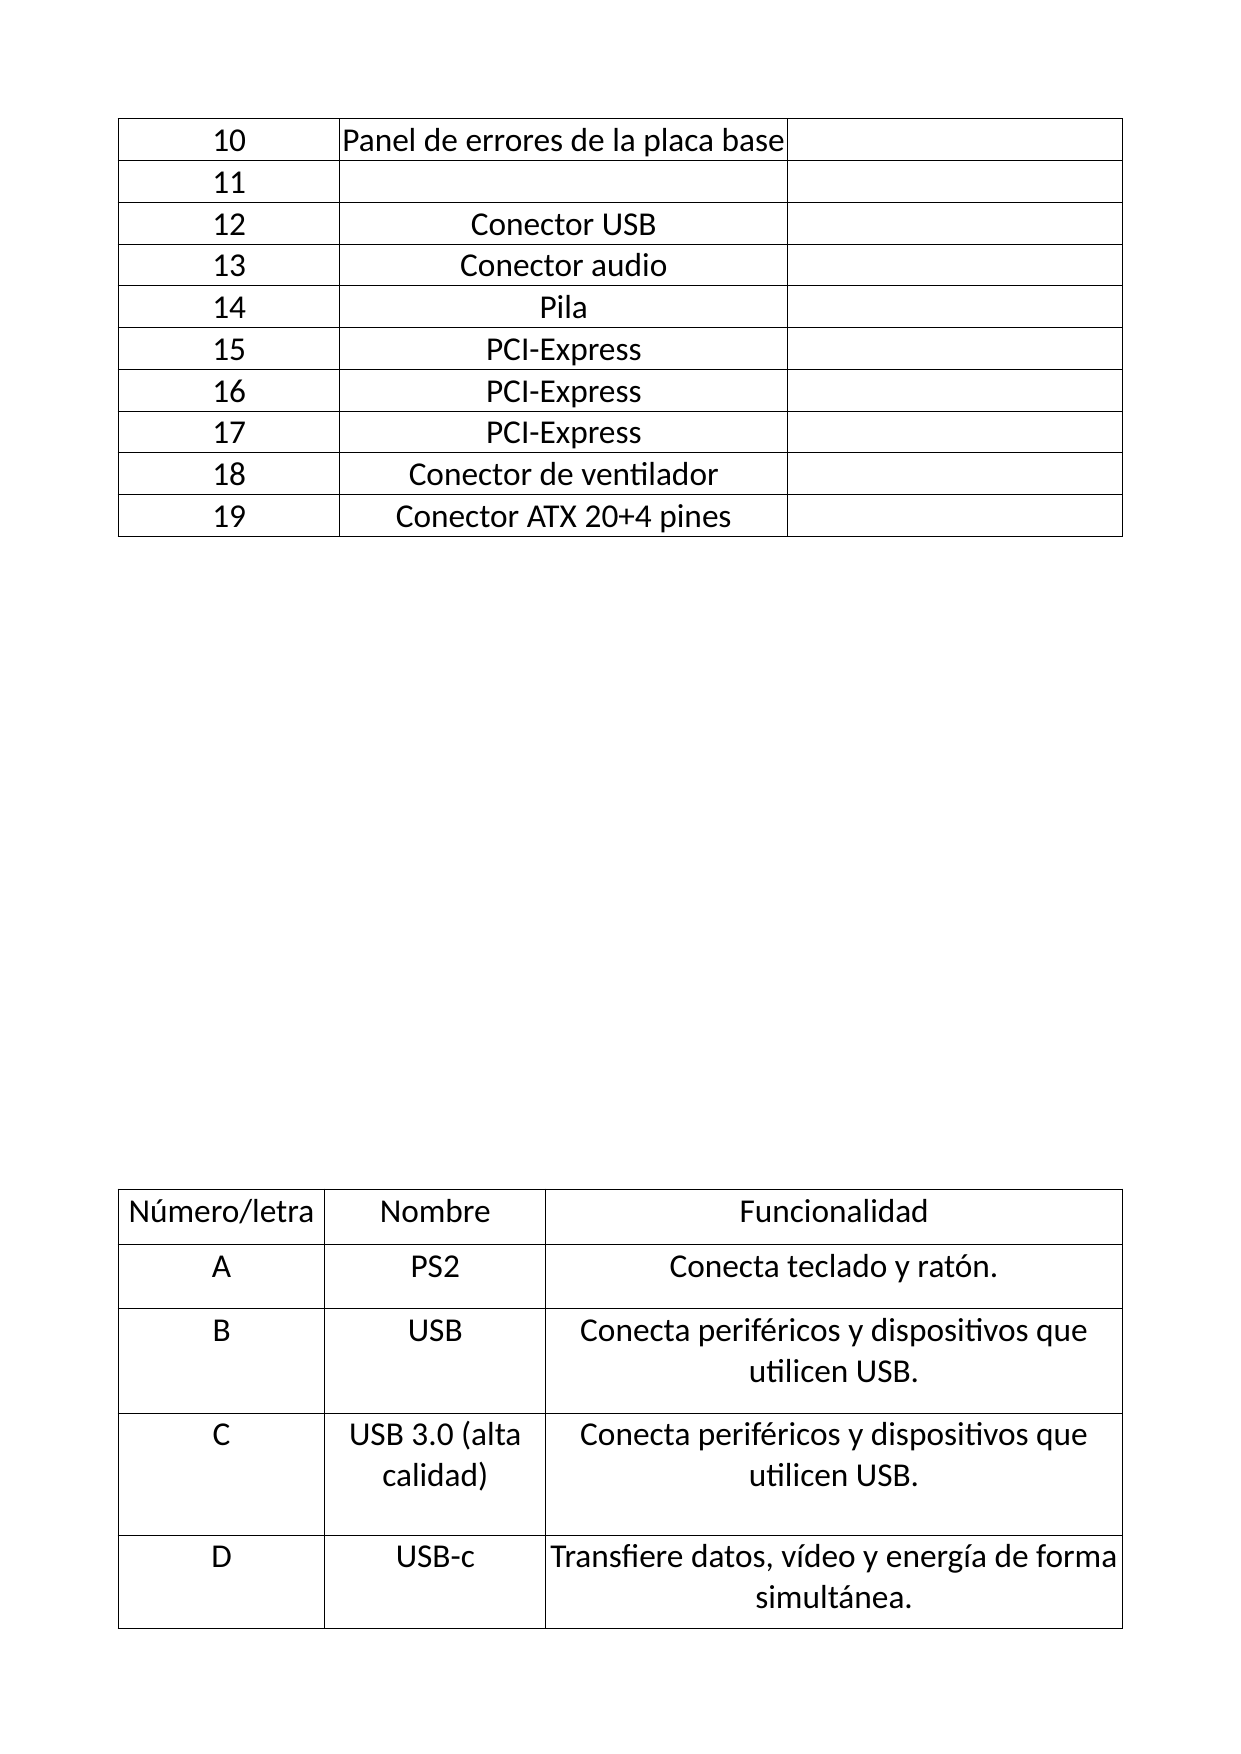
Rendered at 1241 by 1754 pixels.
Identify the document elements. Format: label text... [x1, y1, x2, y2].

table_cell 10 [119, 119, 339, 160]
table_cell PCI-Express [340, 370, 787, 411]
table_cell 12 [119, 203, 339, 243]
table_cell 13 [119, 245, 339, 285]
table_cell Transfiere datos, vídeo y energía de forma simultánea. [546, 1536, 1122, 1628]
table_cell Conector USB [340, 203, 787, 243]
table_cell 19 [119, 495, 339, 536]
table_cell Conecta periféricos y dispositivos que utilicen USB. [546, 1414, 1122, 1534]
table_cell USB [325, 1309, 545, 1412]
table_cell [788, 286, 1122, 327]
table_cell 15 [119, 328, 339, 369]
table_cell PCI-Express [340, 412, 787, 452]
table_cell USB-c [325, 1536, 545, 1628]
table_header Nombre [325, 1190, 545, 1244]
table_cell [788, 412, 1122, 452]
table_cell [788, 328, 1122, 369]
table_cell [788, 495, 1122, 536]
table_cell Panel de errores de la placa base [340, 119, 787, 160]
table_cell 16 [119, 370, 339, 411]
table_header Número/letra [119, 1190, 324, 1244]
table_cell [788, 203, 1122, 243]
table_cell [788, 245, 1122, 285]
table_cell C [119, 1414, 324, 1534]
table_cell [788, 161, 1122, 202]
table_cell PCI-Express [340, 328, 787, 369]
table_cell [788, 370, 1122, 411]
table_cell Conector ATX 20+4 pines [340, 495, 787, 536]
table_cell USB 3.0 (alta calidad) [325, 1414, 545, 1534]
table_cell [340, 161, 787, 202]
table_cell A [119, 1245, 324, 1308]
table_header Funcionalidad [546, 1190, 1122, 1244]
table_cell Conector audio [340, 245, 787, 285]
table_cell 18 [119, 453, 339, 494]
table_cell [788, 119, 1122, 160]
table_cell Conecta periféricos y dispositivos que utilicen USB. [546, 1309, 1122, 1412]
table_cell Pila [340, 286, 787, 327]
table_cell 11 [119, 161, 339, 202]
table_cell Conector de ventilador [340, 453, 787, 494]
table_cell D [119, 1536, 324, 1628]
table_cell Conecta teclado y ratón. [546, 1245, 1122, 1308]
table_cell PS2 [325, 1245, 545, 1308]
table_cell B [119, 1309, 324, 1412]
table_cell [788, 453, 1122, 494]
table_cell 17 [119, 412, 339, 452]
table_cell 14 [119, 286, 339, 327]
